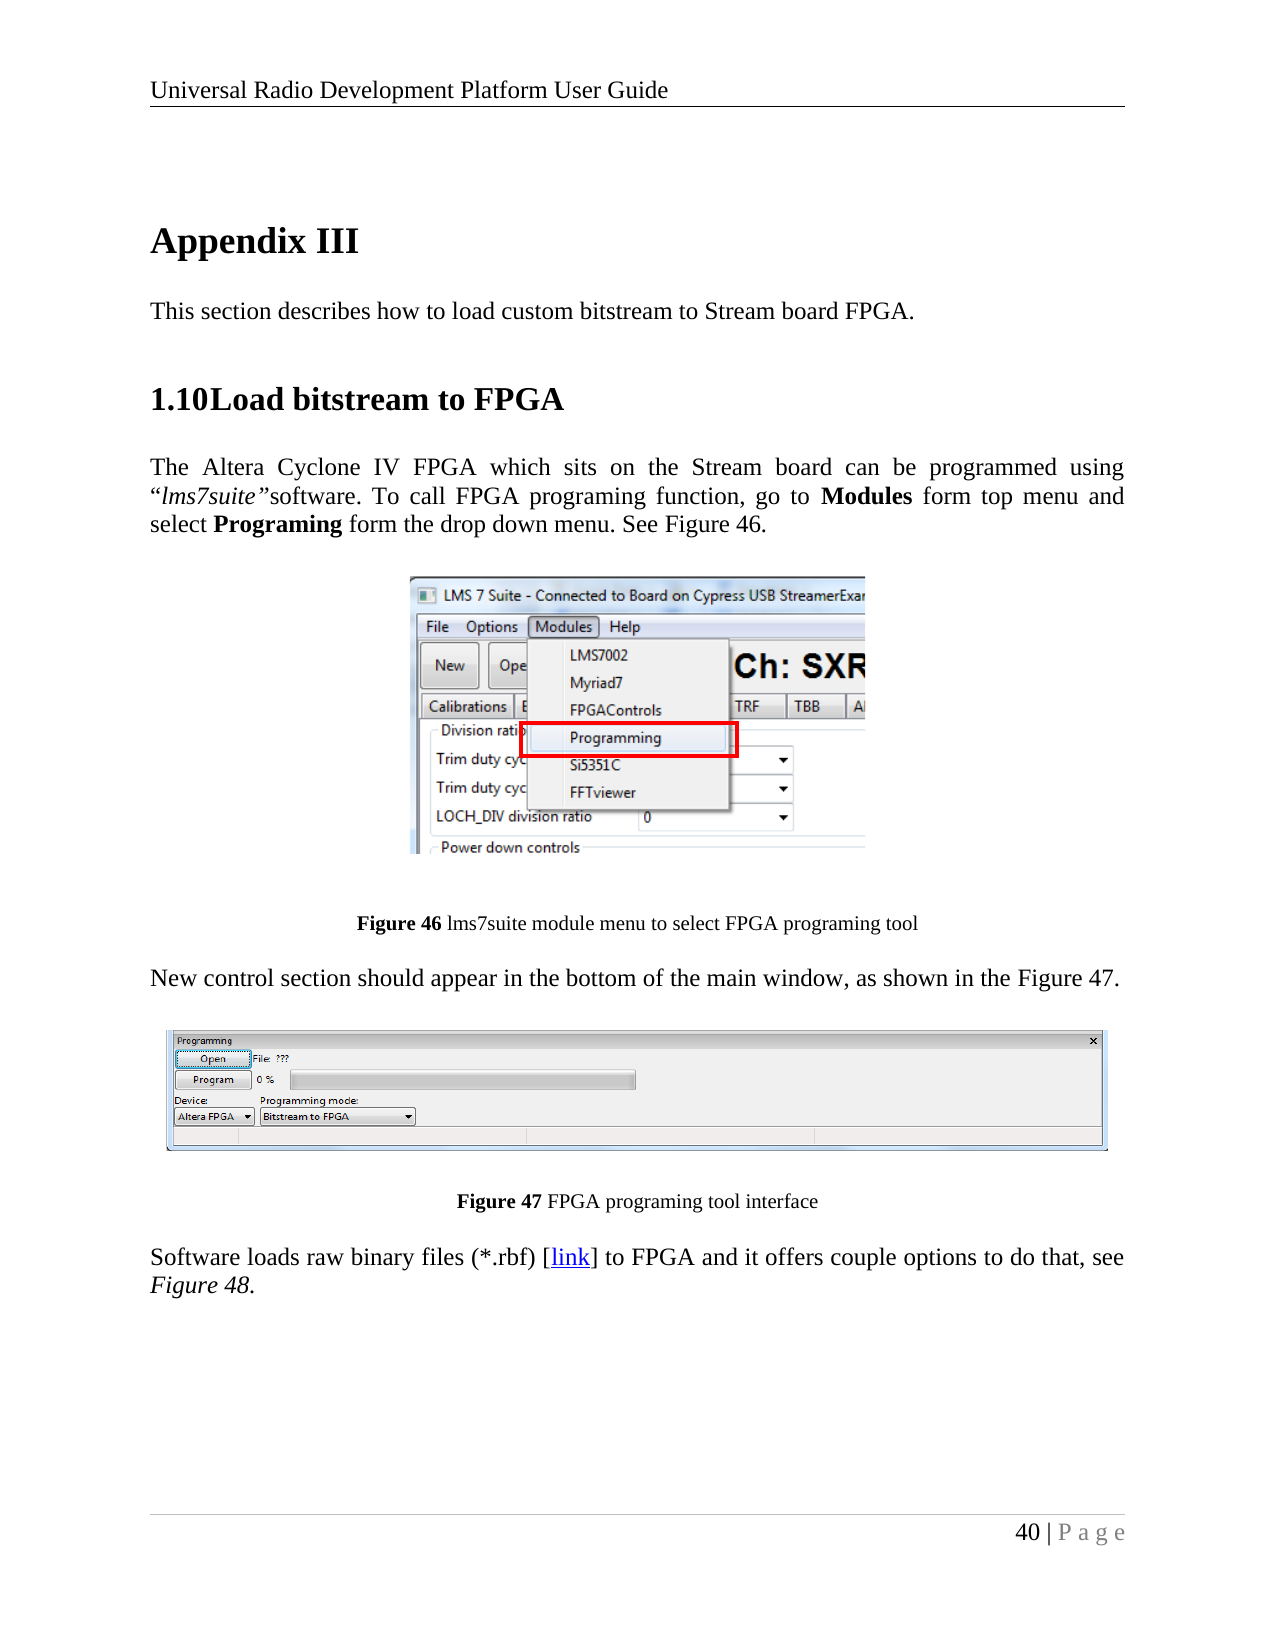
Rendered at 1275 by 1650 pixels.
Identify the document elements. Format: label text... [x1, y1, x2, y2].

text Software loads raw binary files (*.rbf) [link] to FPGA and it offers couple options to do that, see Figure 48. [150, 1242, 1125, 1299]
subtitle Appendix III [150, 218, 1125, 261]
picture [166, 1030, 1108, 1151]
text New control section should appear in the bottom of the main window, as shown in the Figure 47. [150, 963, 1125, 992]
subtitle Load bitstream to FPGA [150, 379, 1125, 417]
text Figure 46 lms7suite module menu to select FPGA programing tool [150, 911, 1125, 935]
text Figure 47 FPGA programing tool interface [150, 1189, 1125, 1213]
text The Altera Cyclone IV FPGA which sits on the Stream board can be programmed using “lms7suite”software. To call FPGA programing function, go to Modules form top menu and select Programing form the drop down menu. See Figure 46. [150, 452, 1125, 538]
text This section describes how to load custom bitstream to Stream board FPGA. [150, 296, 1125, 325]
picture [409, 576, 866, 854]
